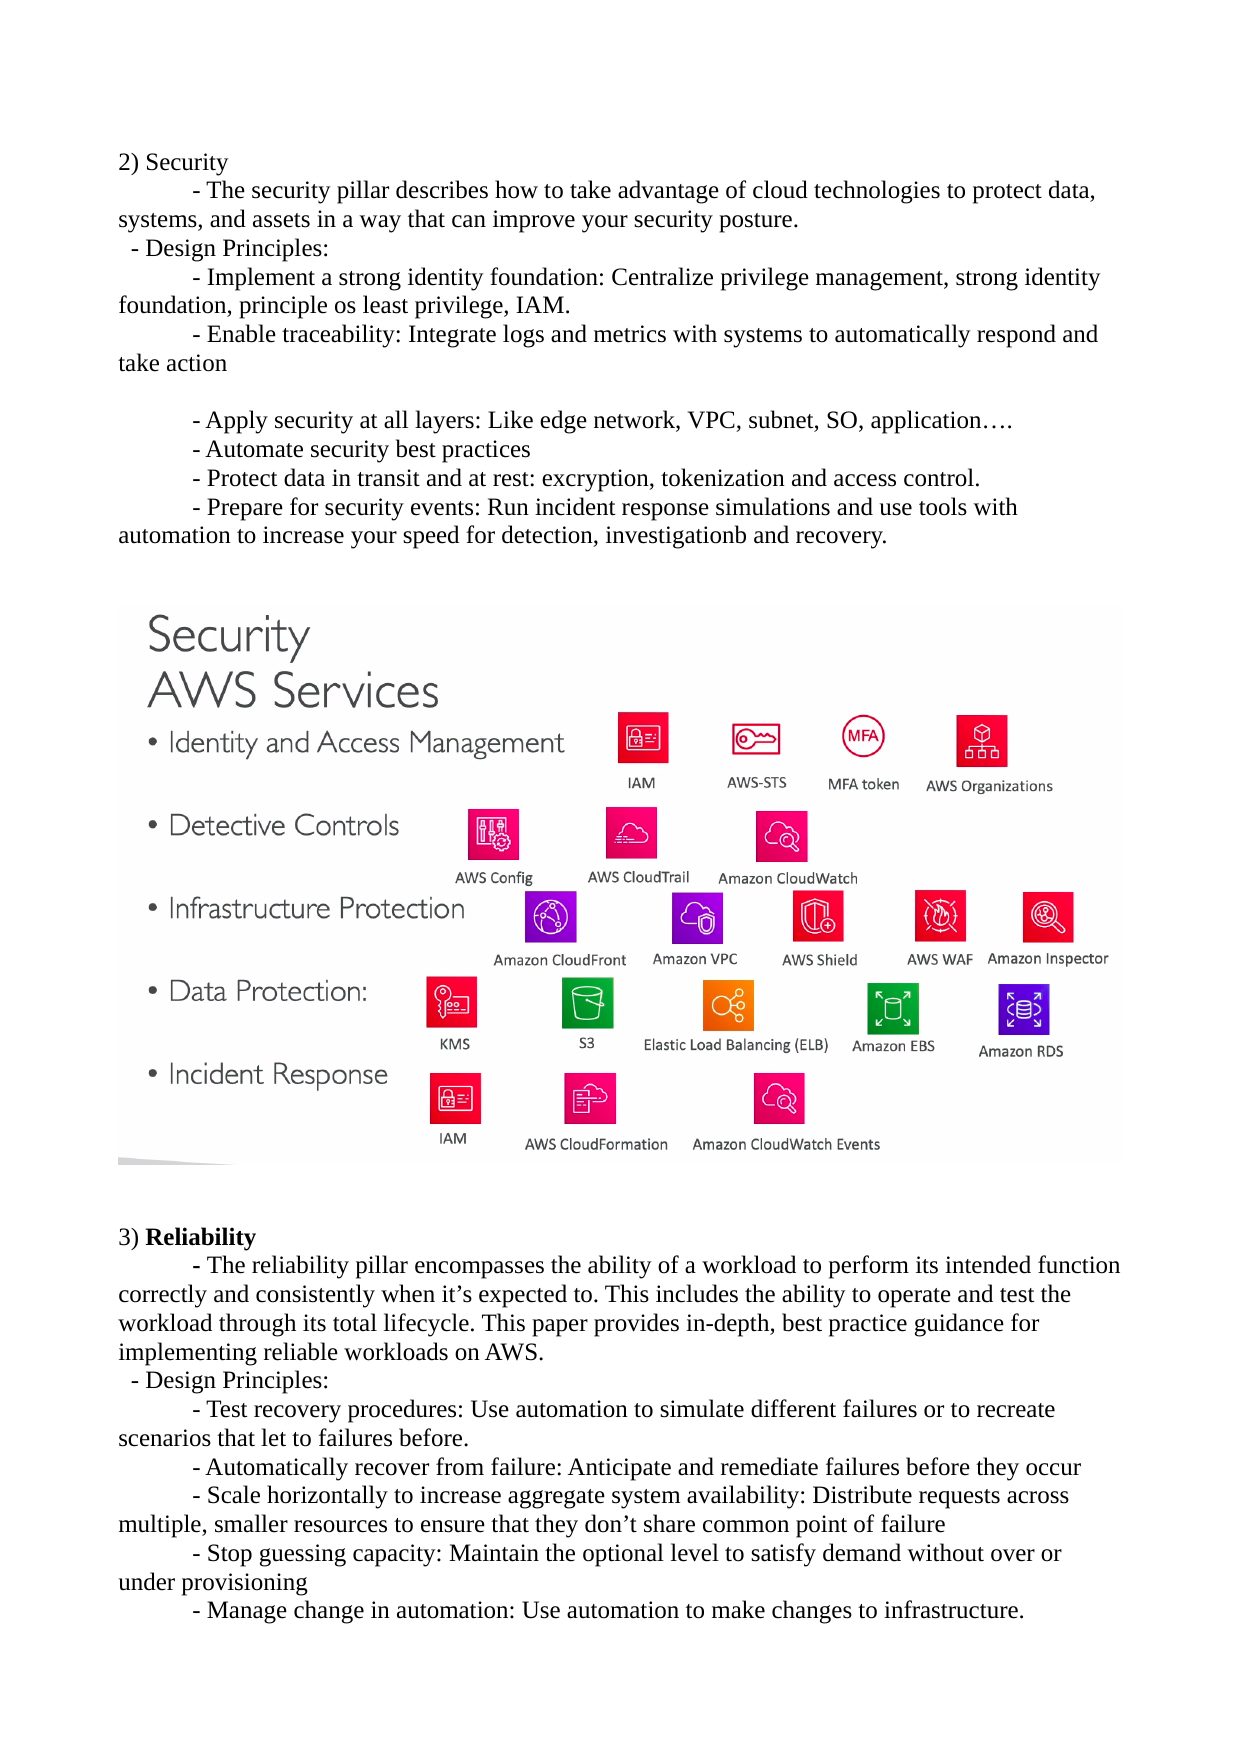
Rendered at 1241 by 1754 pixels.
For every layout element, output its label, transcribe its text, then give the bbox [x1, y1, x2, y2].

text - Scale horizontally to increase aggregate system availability: Distribute requests across multiple, smaller resources to ensure that they don’t share common point of failure [118, 1481, 1122, 1538]
text - Test recovery procedures: Use automation to simulate different failures or to recreate scenarios that let to failures before. [118, 1394, 1122, 1452]
text - The reliability pillar encompasses the ability of a workload to perform its intended function correctly and consistently when it’s expected to. This includes the ability to operate and test the workload through its total lifecycle. This paper provides in-depth, best practice guidance for implementing reliable workloads on AWS. [118, 1251, 1122, 1366]
text 2) Security [118, 147, 1122, 176]
text - Manage change in automation: Use automation to make changes to infrastructure. [118, 1596, 1122, 1624]
text - The security pillar describes how to take advantage of cloud technologies to protect data, systems, and assets in a way that can improve your security posture. [118, 176, 1122, 233]
text 3) Reliability [118, 1222, 1122, 1251]
text - Stop guessing capacity: Maintain the optional level to satisfy demand without over or under provisioning [118, 1538, 1122, 1596]
text - Protect data in transit and at rest: excryption, tokenization and access control. [118, 463, 1122, 492]
text - Apply security at all layers: Like edge network, VPC, subnet, SO, application…. [118, 406, 1122, 434]
text - Automate security best practices [118, 434, 1122, 463]
text - Design Principles: [118, 1366, 1122, 1394]
text - Automatically recover from failure: Anticipate and remediate failures before they occur [118, 1452, 1122, 1481]
picture [118, 606, 1123, 1165]
text - Prepare for security events: Run incident response simulations and use tools with automation to increase your speed for detection, investigationb and recovery. [118, 492, 1122, 549]
text - Implement a strong identity foundation: Centralize privilege management, strong identity foundation, principle os least privilege, IAM. [118, 262, 1122, 319]
text - Enable traceability: Integrate logs and metrics with systems to automatically respond and take action [118, 319, 1122, 377]
text - Design Principles: [118, 233, 1122, 262]
